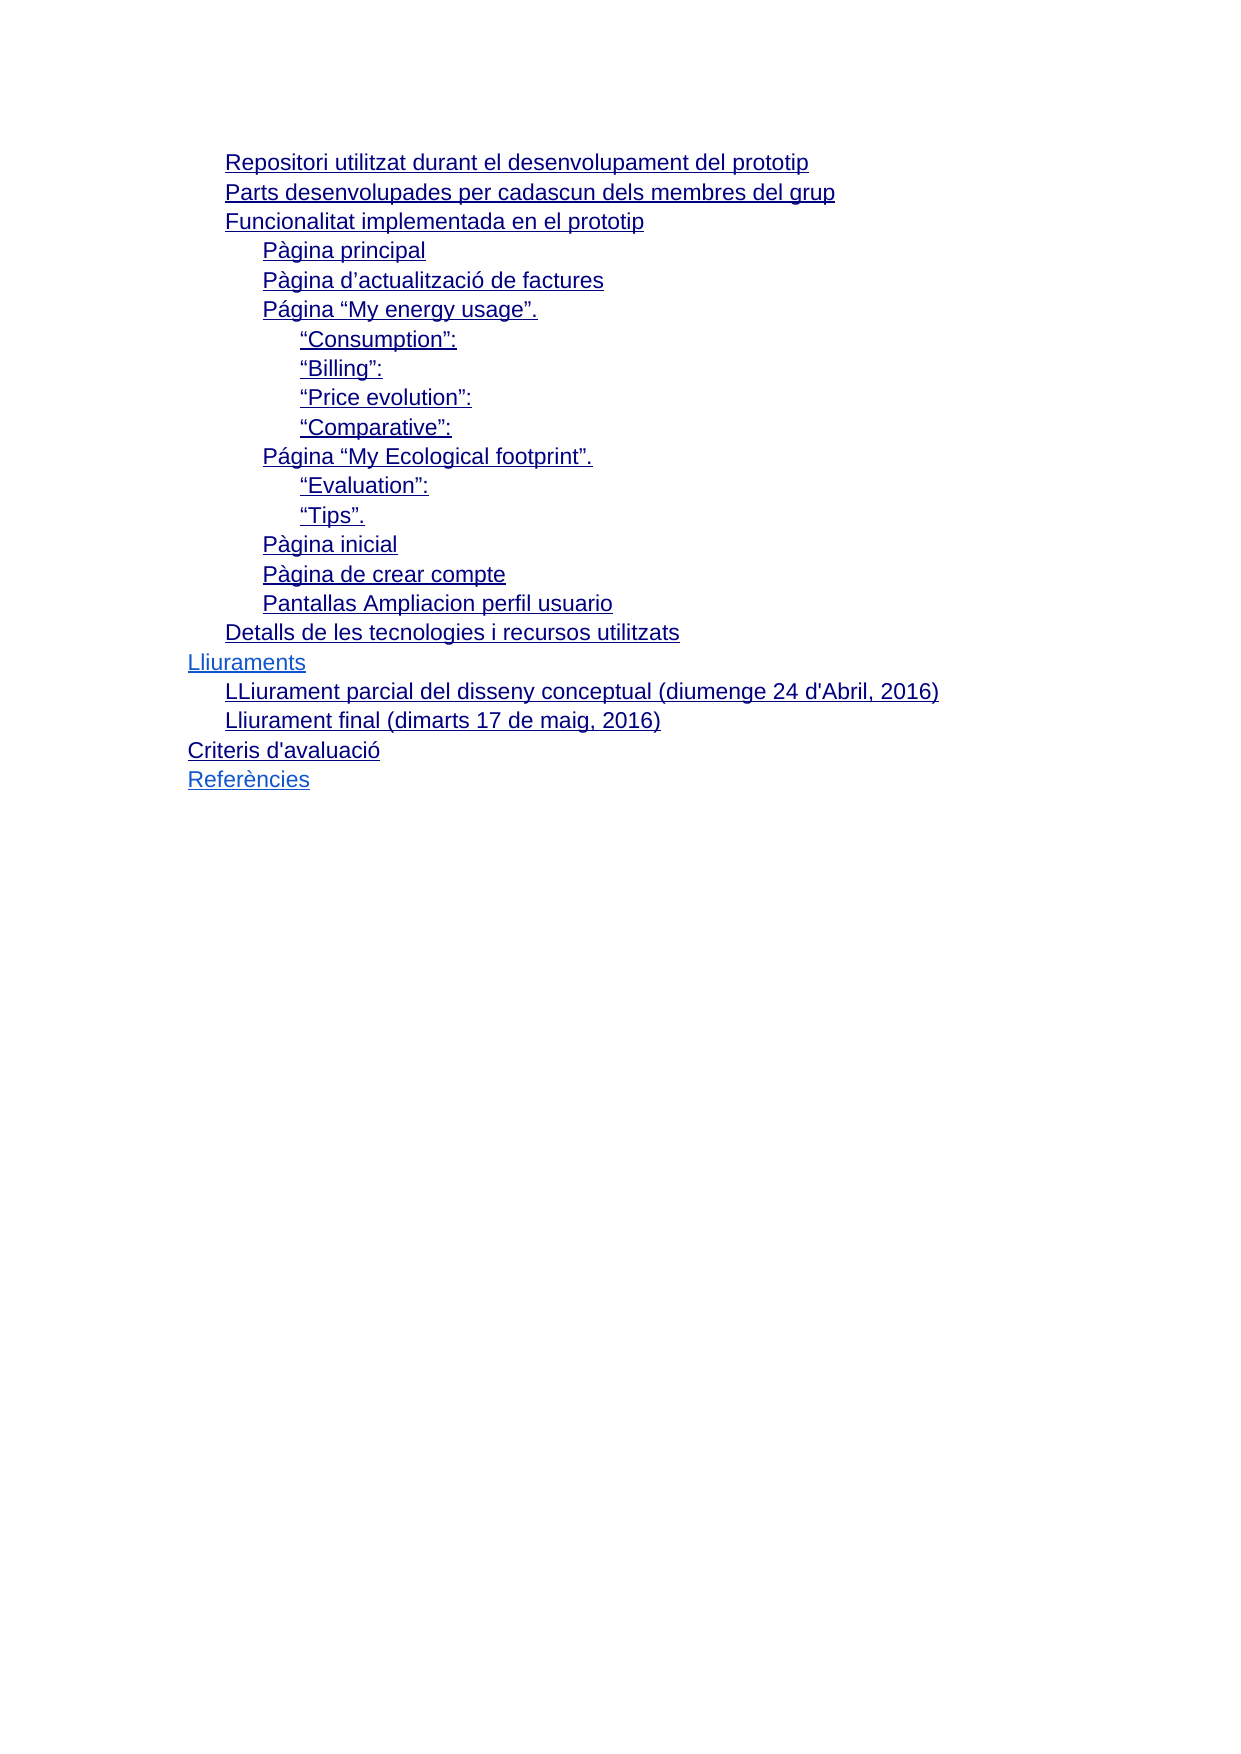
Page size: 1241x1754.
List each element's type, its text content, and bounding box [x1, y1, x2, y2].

text Página “My Ecological footprint”. [262, 444, 1091, 469]
text Repositori utilitzat durant el desenvolupament del prototip [225, 150, 1091, 176]
text “Evaluation”: [300, 473, 1091, 499]
text Criteris d'avaluació [187, 737, 1091, 763]
text Detalls de les tecnologies i recursos utilitzats [225, 620, 1091, 646]
text Lliuraments [187, 649, 1091, 675]
text “Price evolution”: [300, 385, 1091, 411]
text Página “My energy usage”. [262, 297, 1091, 322]
text Pàgina d’actualització de factures [262, 267, 1091, 293]
text Referències [187, 767, 1091, 792]
text Funcionalitat implementada en el prototip [225, 209, 1091, 234]
text Pàgina inicial [262, 532, 1091, 557]
text Lliurament final (dimarts 17 de maig, 2016) [225, 708, 1091, 734]
text Pantallas Ampliacion perfil usuario [262, 591, 1091, 616]
text “Consumption”: [300, 326, 1091, 352]
text “Comparative”: [300, 414, 1091, 440]
text Pàgina principal [262, 238, 1091, 264]
text Pàgina de crear compte [262, 561, 1091, 587]
text Parts desenvolupades per cadascun dels membres del grup [225, 179, 1091, 205]
text “Tips”. [300, 502, 1091, 528]
text LLiurament parcial del disseny conceptual (diumenge 24 d'Abril, 2016) [225, 679, 1091, 704]
text “Billing”: [300, 356, 1091, 381]
